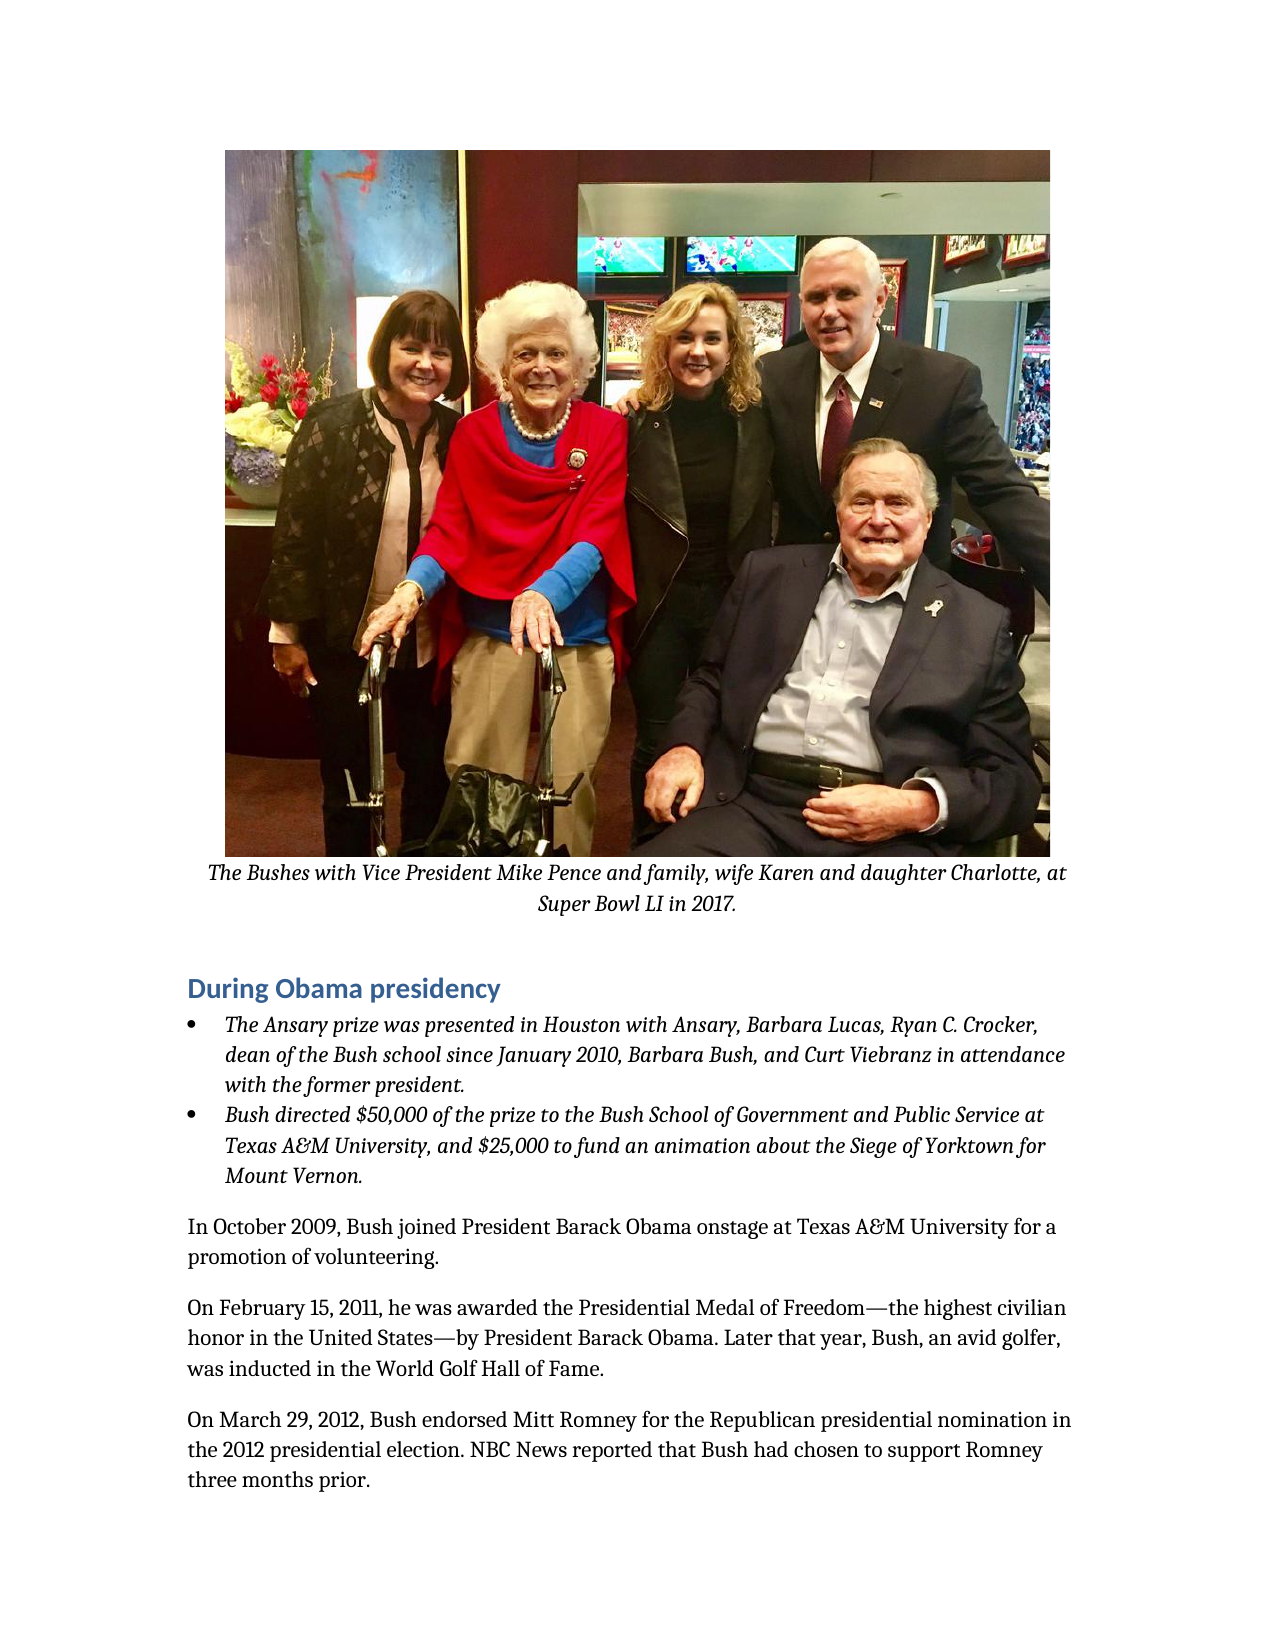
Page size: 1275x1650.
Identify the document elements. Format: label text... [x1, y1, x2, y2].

text The Bushes with Vice President Mike Pence and family, wife Karen and daughter Charlotte, at Super Bowl LI in 2017. [187, 150, 1087, 917]
picture [225, 150, 1050, 857]
text In October 2009, Bush joined President Barack Obama onstage at Texas A&M University for a promotion of volunteering. [187, 1214, 1087, 1270]
list Bush directed $50,000 of the prize to the Bush School of Government and Public Service at Texas A&M University, and $25,000 to fund an animation about the Siege of Yorktown for Mount Vernon. [187, 1102, 1087, 1189]
text On February 15, 2011, he was awarded the Presidential Medal of Freedom—the highest civilian honor in the United States—by President Barack Obama. Later that year, Bush, an avid golfer, was inducted in the World Golf Hall of Fame. [187, 1295, 1087, 1382]
list The Ansary prize was presented in Houston with Ansary, Barbara Lucas, Ryan C. Crocker, dean of the Bush school since January 2010, Barbara Bush, and Curt Viebranz in attendance with the former president. [187, 1012, 1087, 1098]
text On March 29, 2012, Bush endorsed Mitt Romney for the Republican presidential nomination in the 2012 presidential election. NBC News reported that Bush had chosen to support Romney three months prior. [187, 1406, 1087, 1493]
subtitle During Obama presidency [187, 971, 1087, 1006]
